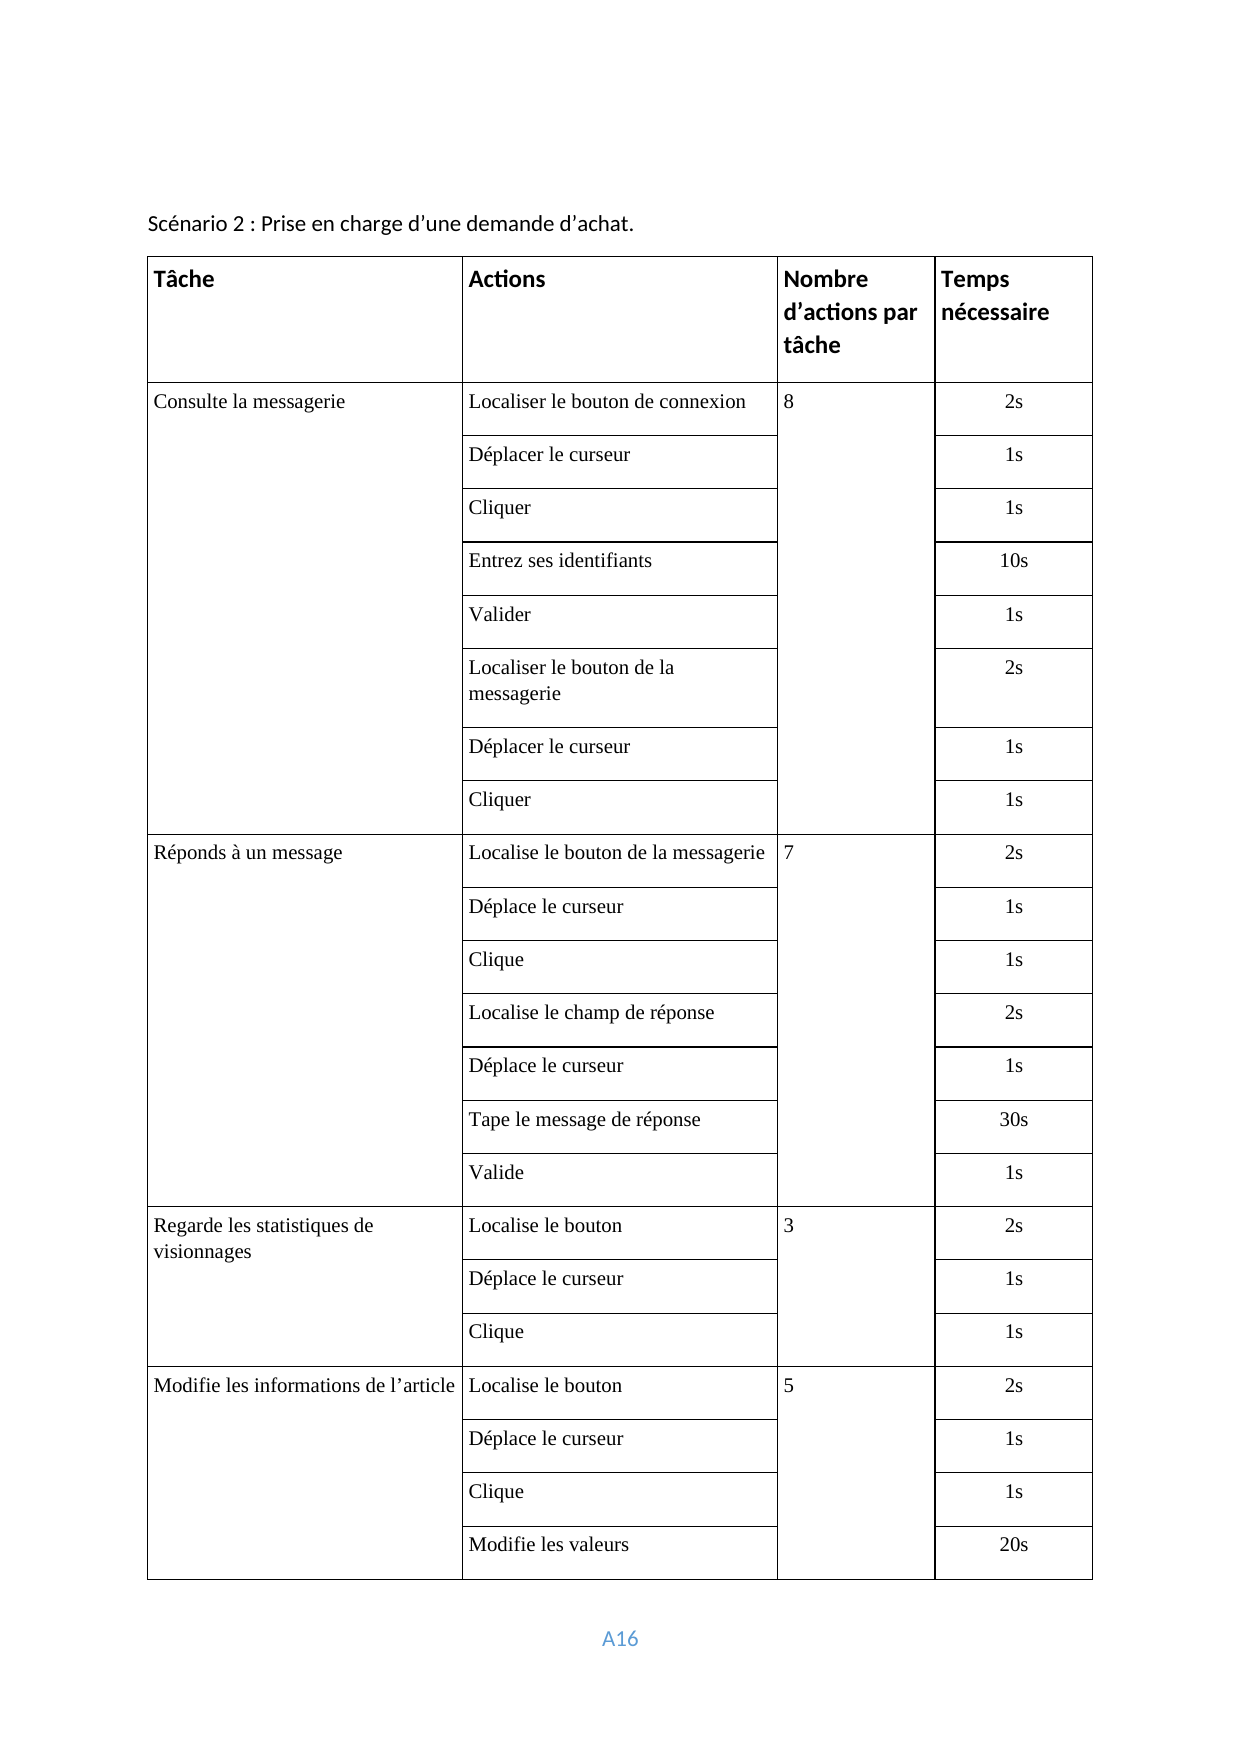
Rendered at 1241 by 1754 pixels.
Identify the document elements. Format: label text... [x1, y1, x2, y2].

table_cell 1s [936, 1260, 1092, 1313]
table_cell Modifie les informations de l’article [148, 1367, 462, 1579]
table_cell 30s [936, 1101, 1092, 1153]
table_cell 8 [778, 383, 934, 833]
table_cell Modifie les valeurs [463, 1527, 777, 1579]
table_cell Clique [463, 941, 777, 993]
table_cell Valider [463, 596, 777, 648]
table_cell 1s [936, 941, 1092, 993]
table_cell Consulte la messagerie [148, 383, 462, 833]
table_header Actions [463, 257, 777, 382]
table_cell 20s [936, 1527, 1092, 1579]
table_cell Localiser le bouton de connexion [463, 383, 777, 435]
table_cell Clique [463, 1473, 777, 1526]
table_cell 1s [936, 781, 1092, 833]
table_cell 1s [936, 1420, 1092, 1472]
table_cell Tape le message de réponse [463, 1101, 777, 1153]
table_cell Cliquer [463, 781, 777, 833]
table_cell Localise le bouton de la messagerie [463, 835, 777, 887]
table_cell 1s [936, 1314, 1092, 1366]
table_cell 2s [936, 1367, 1092, 1419]
table_cell Entrez ses identifiants [463, 543, 777, 595]
table_cell 1s [936, 888, 1092, 940]
table_cell Localise le bouton [463, 1367, 777, 1419]
table_cell 3 [778, 1207, 934, 1366]
table_cell Déplace le curseur [463, 1420, 777, 1472]
table_cell Localise le bouton [463, 1207, 777, 1259]
table_cell Déplacer le curseur [463, 728, 777, 780]
table_header Temps nécessaire [936, 257, 1092, 382]
table_cell 10s [936, 543, 1092, 595]
table_cell 1s [936, 489, 1092, 541]
table_cell 2s [936, 994, 1092, 1046]
table_cell Déplace le curseur [463, 1260, 777, 1313]
table_cell Déplacer le curseur [463, 436, 777, 488]
table_cell 5 [778, 1367, 934, 1579]
table_header Nombre d’actions par tâche [778, 257, 934, 382]
table_cell 7 [778, 835, 934, 1206]
table_cell Déplace le curseur [463, 1048, 777, 1100]
table_cell 1s [936, 1048, 1092, 1100]
table_cell Réponds à un message [148, 835, 462, 1206]
table_header Tâche [148, 257, 462, 382]
table_cell Déplace le curseur [463, 888, 777, 940]
table_cell 2s [936, 649, 1092, 727]
table_cell 2s [936, 1207, 1092, 1259]
table_cell 1s [936, 596, 1092, 648]
table_cell Clique [463, 1314, 777, 1366]
table_cell 1s [936, 728, 1092, 780]
table_cell 1s [936, 1473, 1092, 1526]
table_cell 2s [936, 383, 1092, 435]
table_cell Valide [463, 1154, 777, 1206]
text Scénario 2 : Prise en charge d’une demande d’achat. [148, 209, 1093, 237]
table_cell Cliquer [463, 489, 777, 541]
table_cell Localise le champ de réponse [463, 994, 777, 1046]
table_cell 1s [936, 1154, 1092, 1206]
table_cell Localiser le bouton de la messagerie [463, 649, 777, 727]
table_cell Regarde les statistiques de visionnages [148, 1207, 462, 1366]
table_cell 1s [936, 436, 1092, 488]
table_cell 2s [936, 835, 1092, 887]
